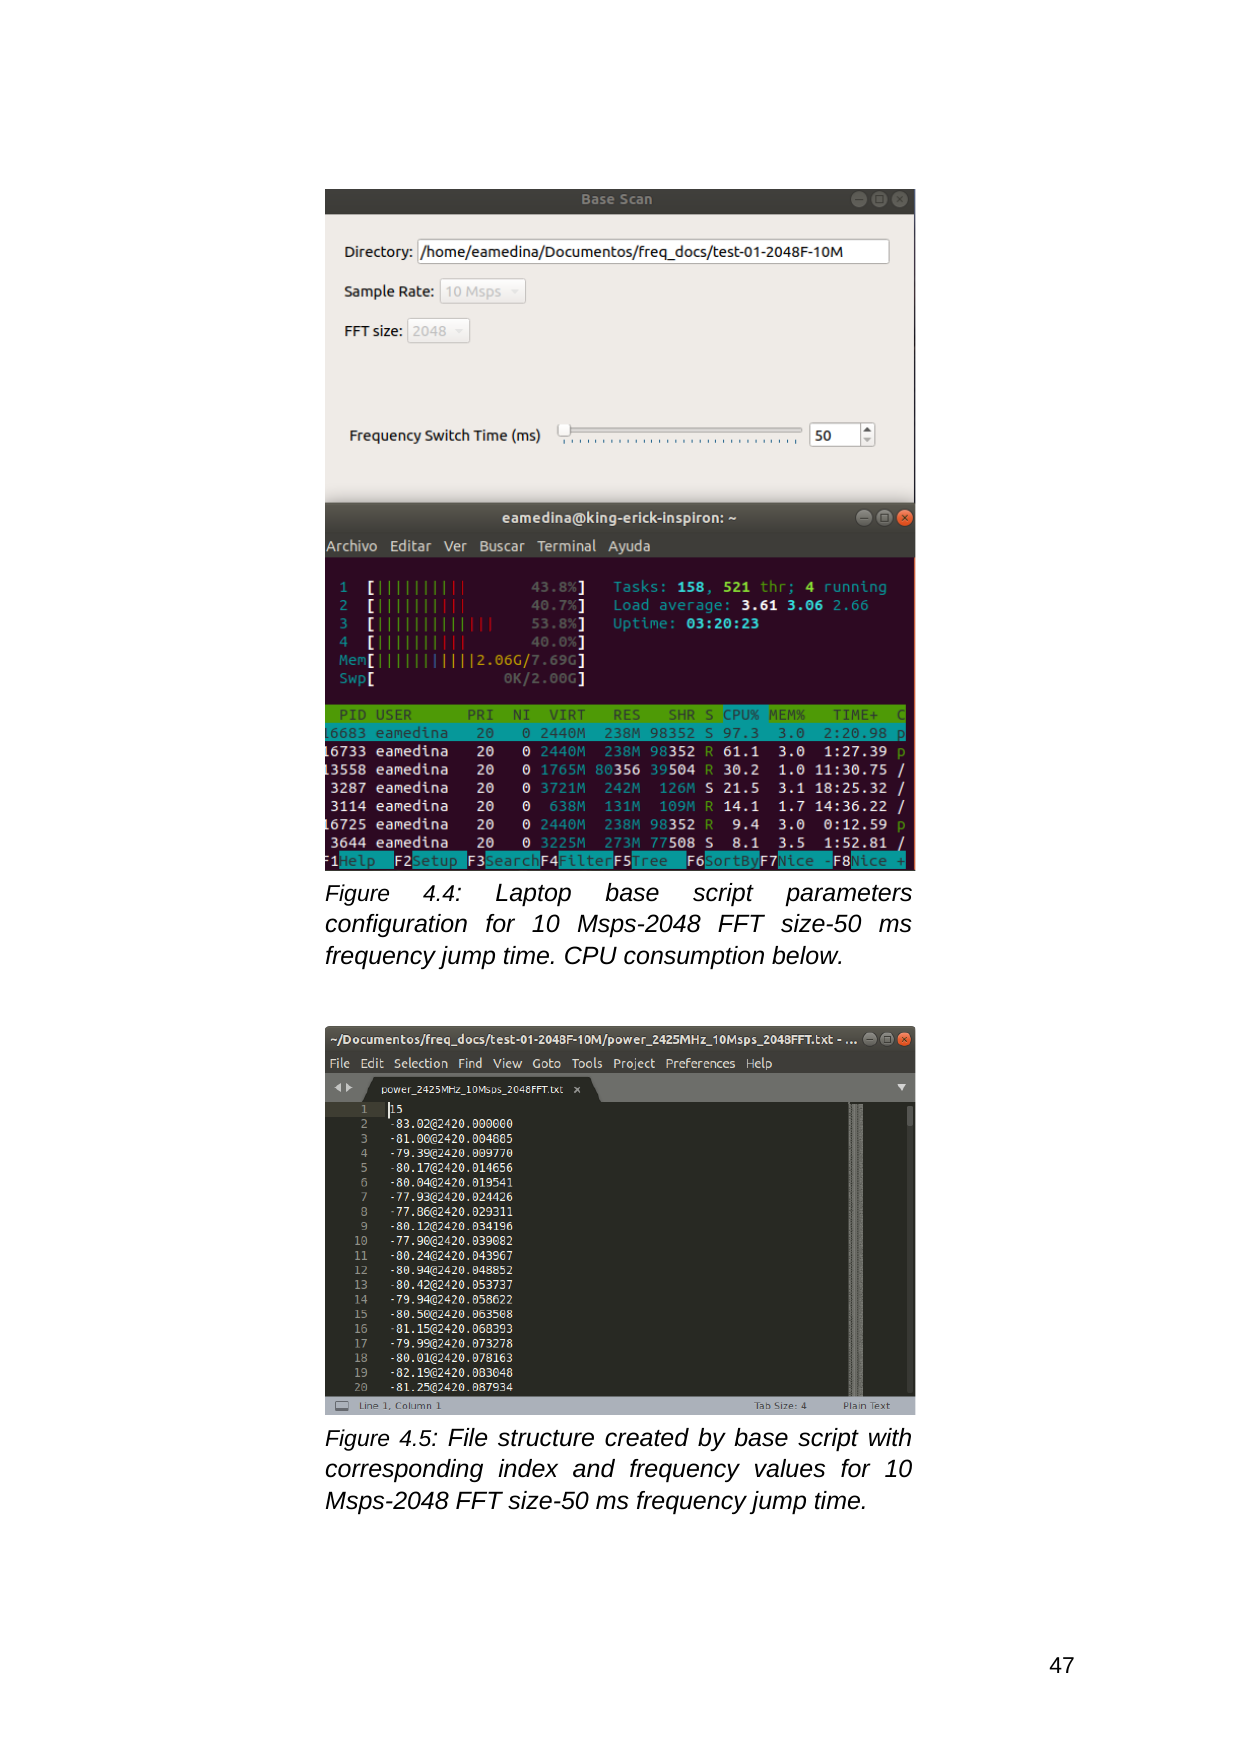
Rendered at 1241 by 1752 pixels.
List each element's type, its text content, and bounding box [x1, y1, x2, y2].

text Figure 4.4: Laptop base script parameters configuration for 10 Msps-2048 FFT size-50 ms frequency jump time. CPU consumption below. [325, 871, 915, 970]
picture [325, 1026, 916, 1415]
text Figure 4.5: File structure created by base script with corresponding index and frequency values for 10 Msps-2048 FFT size-50 ms frequency jump time. [325, 1415, 915, 1514]
picture [325, 189, 916, 871]
